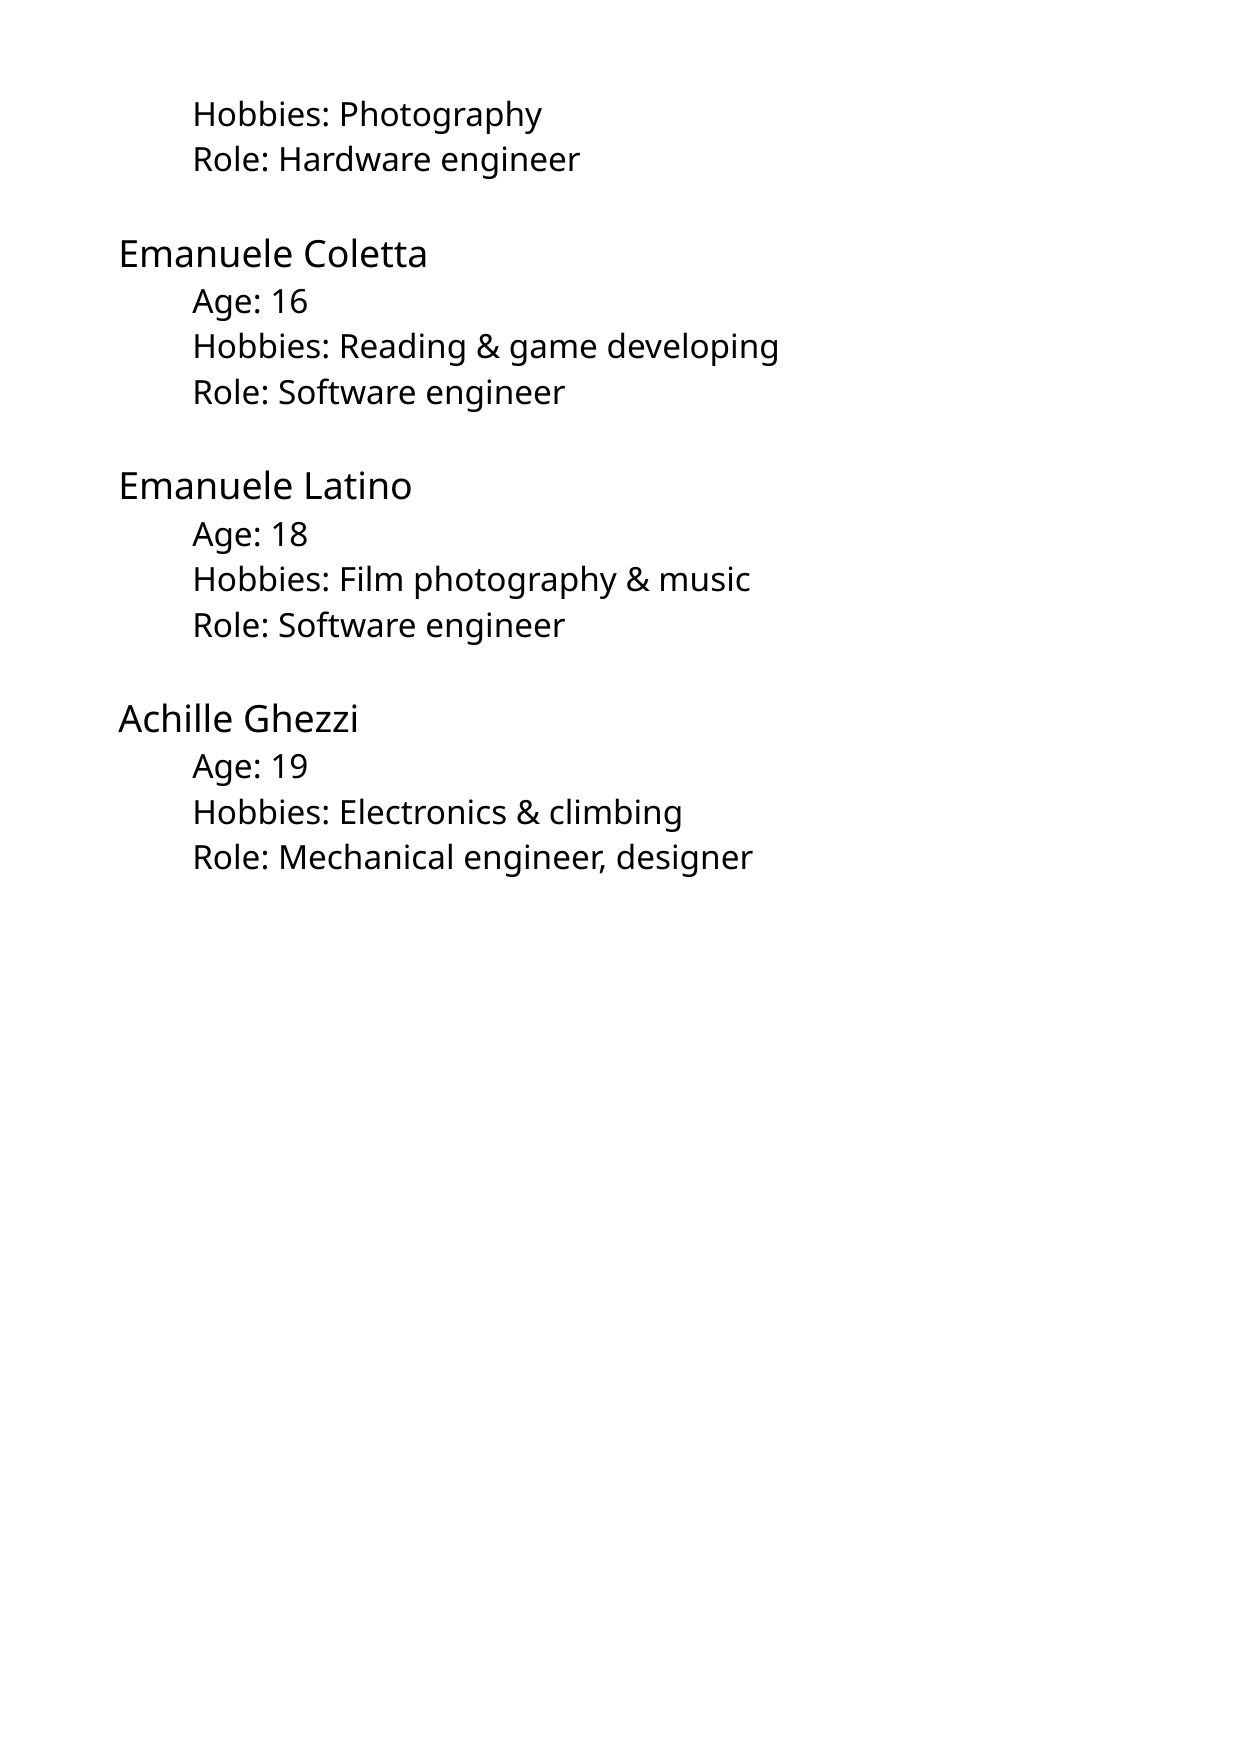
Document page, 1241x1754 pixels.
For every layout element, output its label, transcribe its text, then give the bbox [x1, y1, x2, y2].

text Role: Hardware engineer [118, 136, 1122, 181]
text Emanuele Coletta [118, 227, 1122, 278]
text Age: 18 [118, 511, 1122, 556]
text Hobbies: Photography [118, 91, 1122, 136]
text Achille Ghezzi [118, 692, 1122, 743]
text Age: 19 [118, 743, 1122, 789]
text Role: Mechanical engineer, designer [118, 834, 1122, 879]
text Hobbies: Film photography & music [118, 556, 1122, 601]
text Role: Software engineer [118, 601, 1122, 647]
text Hobbies: Electronics & climbing [118, 789, 1122, 834]
text Role: Software engineer [118, 369, 1122, 414]
text Age: 16 [118, 278, 1122, 323]
text Emanuele Latino [118, 459, 1122, 511]
text Hobbies: Reading & game developing [118, 323, 1122, 369]
